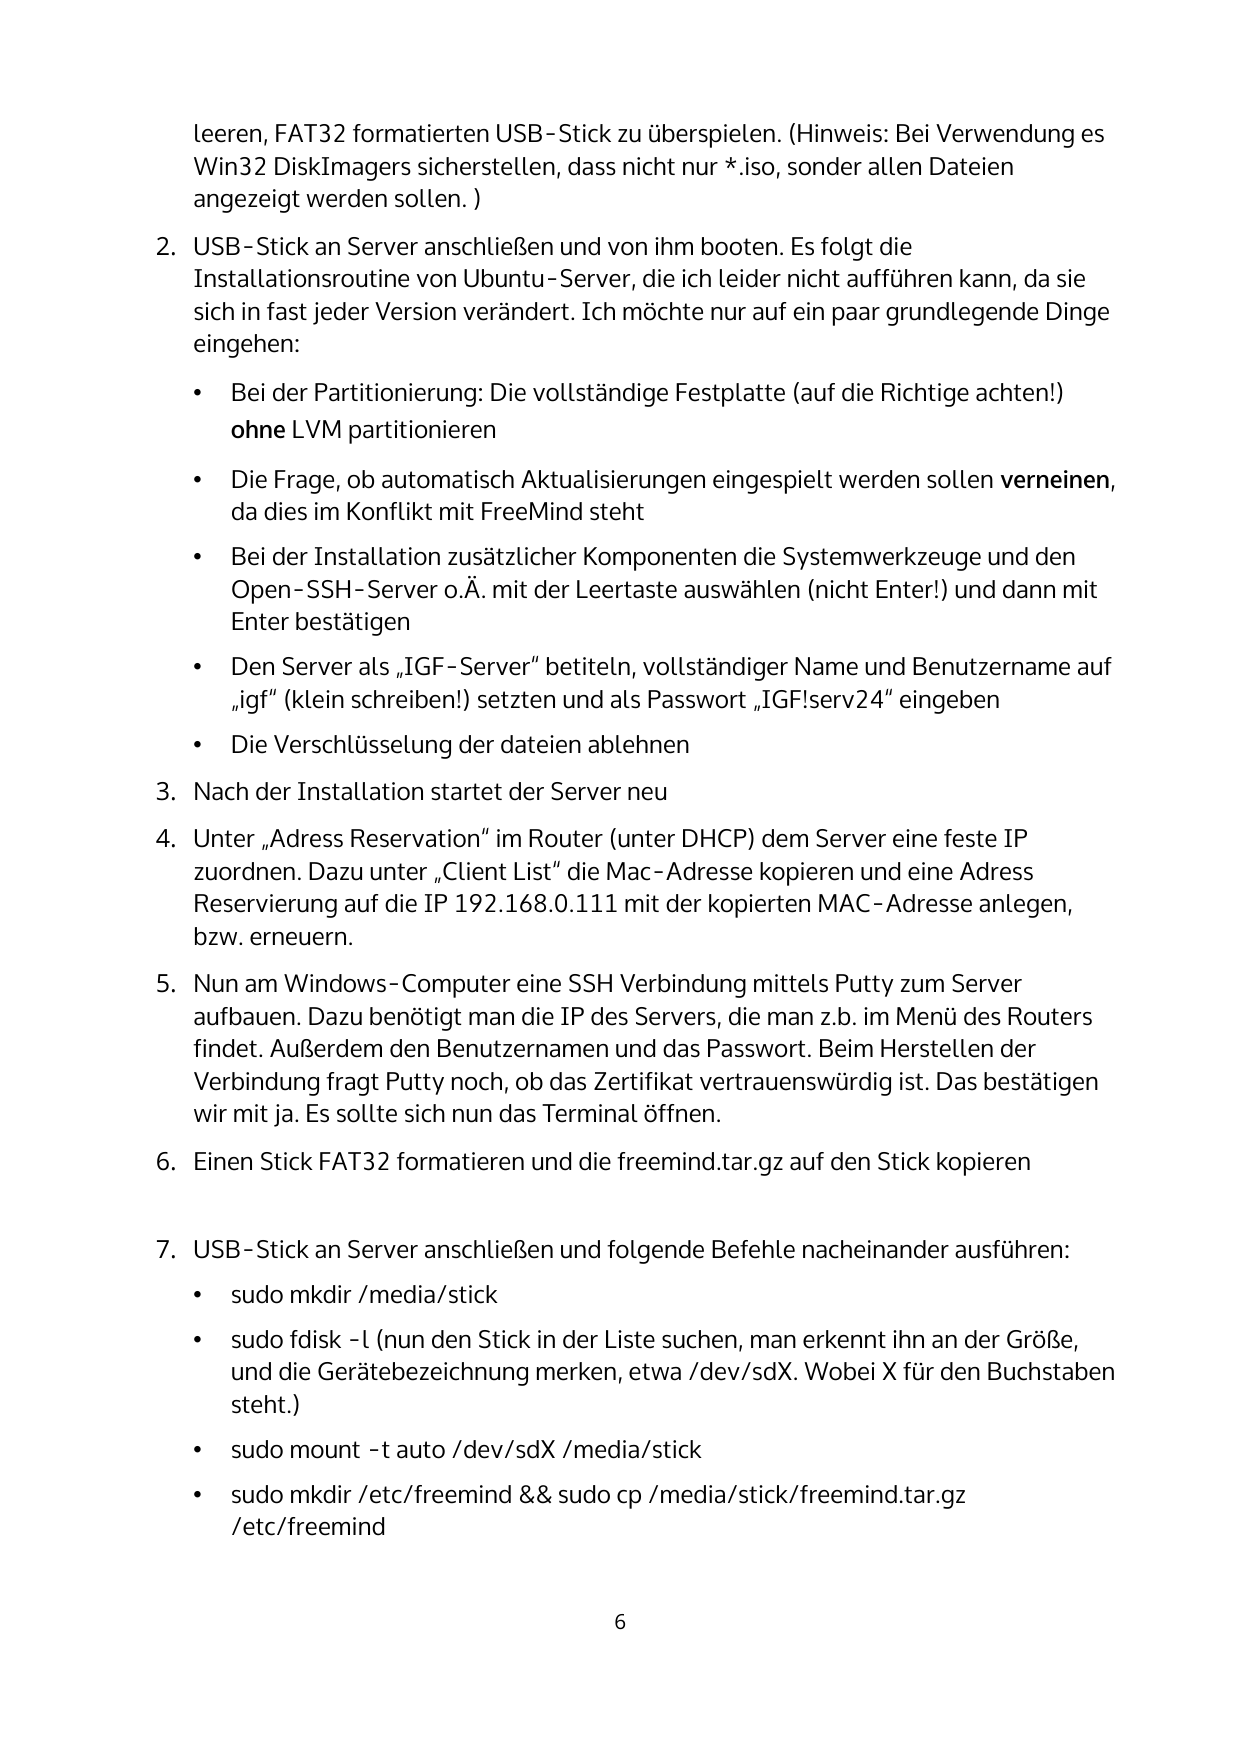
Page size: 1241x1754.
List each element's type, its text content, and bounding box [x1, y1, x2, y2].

list leeren, FAT32 formatierten USB-Stick zu überspielen. (Hinweis: Bei Verwendung es Win32 DiskImagers sicherstellen, dass nicht nur *.iso, sonder allen Dateien angezeigt werden sollen. ) [156, 118, 1122, 216]
list Die Frage, ob automatisch Aktualisierungen eingespielt werden sollen verneinen, da dies im Konflikt mit FreeMind steht [193, 459, 1122, 529]
list sudo mount -t auto /dev/sdX /media/stick [193, 1434, 1122, 1466]
list Nach der Installation startet der Server neu [156, 774, 1122, 808]
list USB-Stick an Server anschließen und folgende Befehle nacheinander ausführen: [156, 1232, 1122, 1266]
list sudo fdisk -l (nun den Stick in der Liste suchen, man erkennt ihn an der Größe, und die Gerätebezeichnung merken, etwa /dev/sdX. Wobei X für den Buchstaben steht.) [193, 1324, 1122, 1421]
list Den Server als „IGF-Server“ betiteln, vollständiger Name und Benutzername auf „igf“ (klein schreiben!) setzten und als Passwort „IGF!serv24“ eingeben [193, 651, 1122, 716]
list Nun am Windows-Computer eine SSH Verbindung mittels Putty zum Server aufbauen. Dazu benötigt man die IP des Servers, die man z.b. im Menü des Routers findet. Außerdem den Benutzernamen und das Passwort. Beim Herstellen der Verbindung fragt Putty noch, ob das Zertifikat vertrauenswürdig ist. Das bestätigen wir mit ja. Es sollte sich nun das Terminal öffnen. [156, 966, 1122, 1131]
list Die Verschlüsselung der dateien ablehnen [193, 729, 1122, 761]
list Bei der Partitionierung: Die vollständige Festplatte (auf die Richtige achten!) ohne LVM partitionieren [193, 373, 1122, 447]
list Unter „Adress Reservation“ im Router (unter DHCP) dem Server eine feste IP zuordnen. Dazu unter „Client List“ die Mac-Adresse kopieren und eine Adress Reservierung auf die IP 192.168.0.111 mit der kopierten MAC-Adresse anlegen, bzw. erneuern. [156, 821, 1122, 953]
list Bei der Installation zusätzlicher Komponenten die Systemwerkzeuge und den Open-SSH-Server o.Ä. mit der Leertaste auswählen (nicht Enter!) und dann mit Enter bestätigen [193, 541, 1122, 639]
list sudo mkdir /etc/freemind && sudo cp /media/stick/freemind.tar.gz /etc/freemind [193, 1479, 1122, 1544]
list USB-Stick an Server anschließen und von ihm booten. Es folgt die Installationsroutine von Ubuntu-Server, die ich leider nicht aufführen kann, da sie sich in fast jeder Version verändert. Ich möchte nur auf ein paar grundlegende Dinge eingehen: [156, 228, 1122, 361]
list Einen Stick FAT32 formatieren und die freemind.tar.gz auf den Stick kopieren [156, 1143, 1122, 1178]
list sudo mkdir /media/stick [193, 1279, 1122, 1311]
